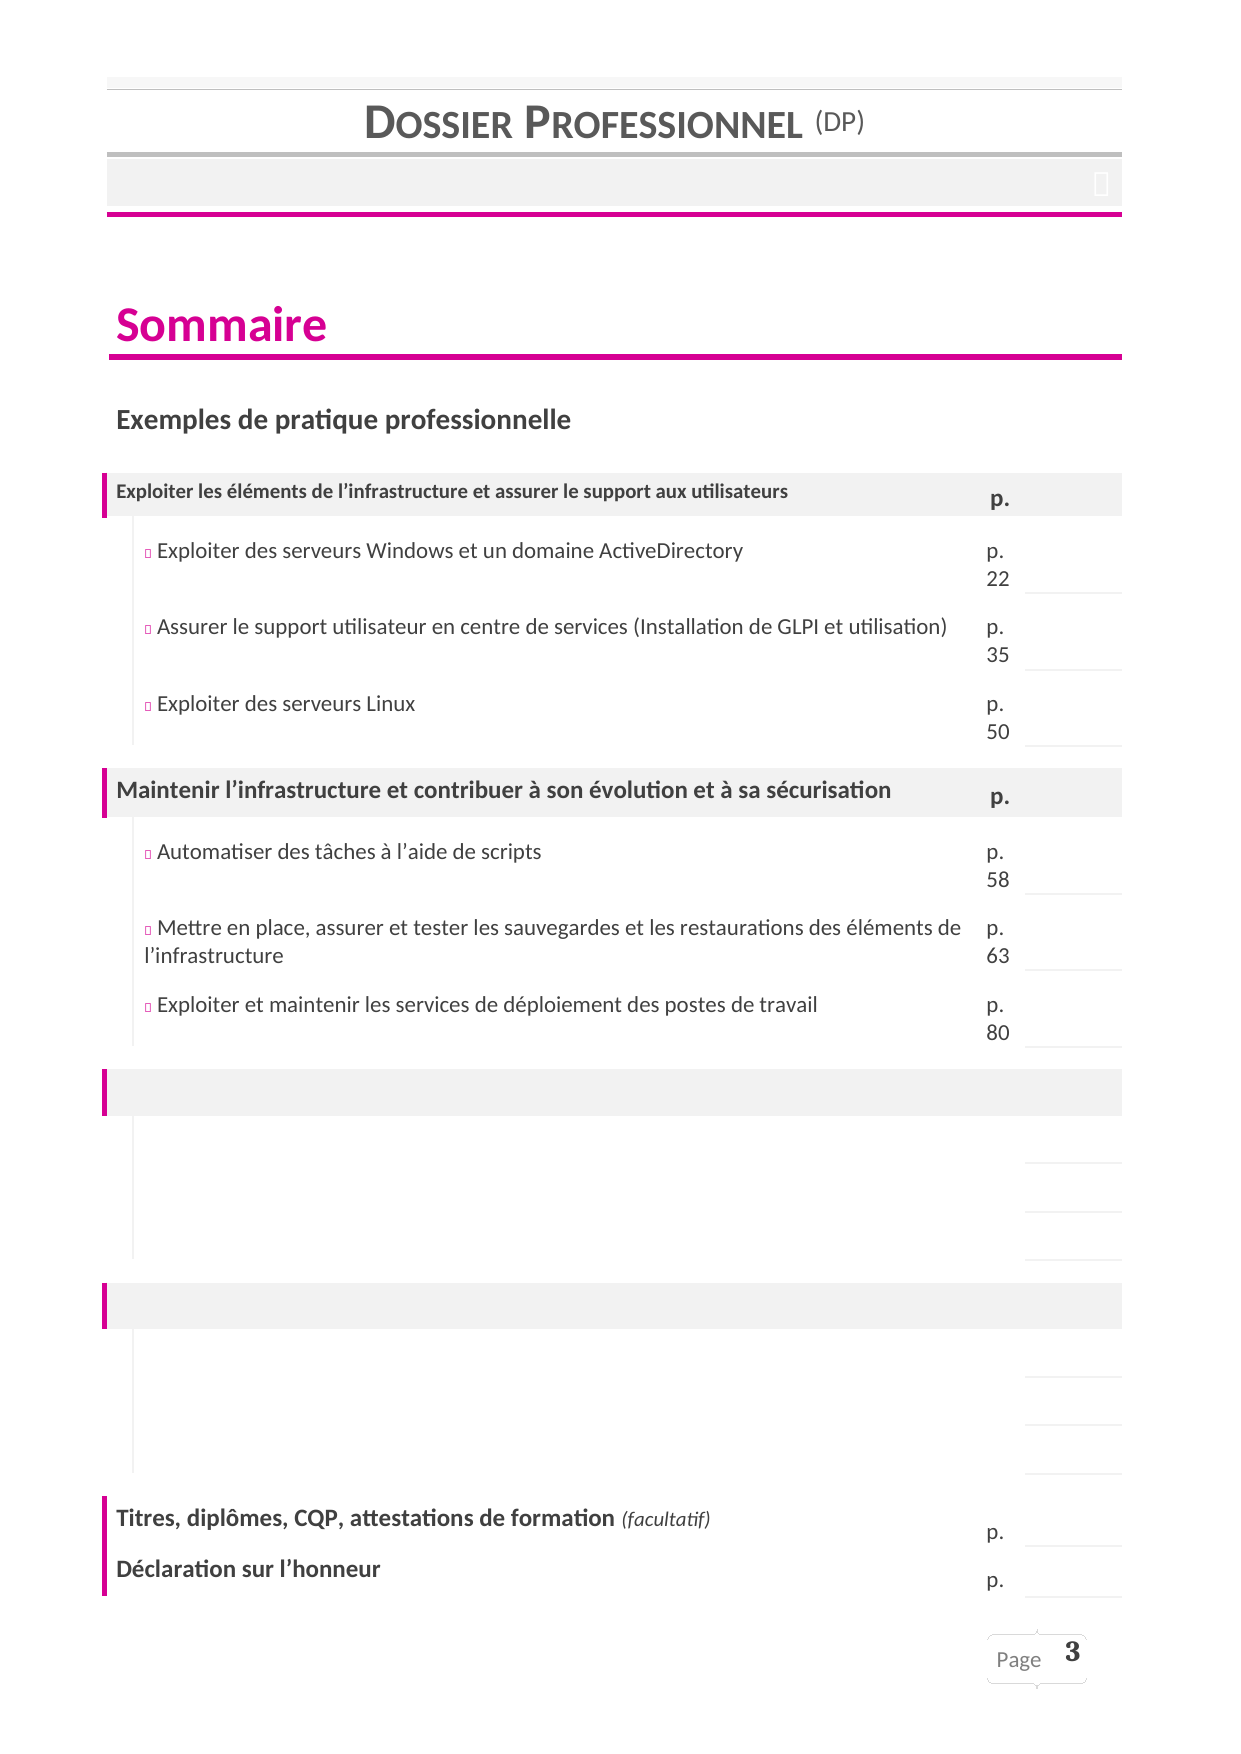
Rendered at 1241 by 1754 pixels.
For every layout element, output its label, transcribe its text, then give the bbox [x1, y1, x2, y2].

table_cell p. [975, 1496, 1025, 1545]
table_cell [1025, 1329, 1122, 1376]
table_cell [975, 1046, 1025, 1069]
table_cell [975, 1329, 1025, 1376]
table_cell p.35 [975, 592, 1025, 668]
table_cell [105, 1046, 133, 1069]
table_cell [134, 1211, 975, 1259]
table_cell p.80 [975, 969, 1025, 1046]
table_cell [1025, 1213, 1122, 1259]
table_cell [105, 745, 133, 768]
table_cell [105, 1473, 133, 1496]
table_cell Maintenir l’infrastructure et contribuer à son évolution et à sa sécurisation [107, 768, 975, 817]
table_cell [105, 1376, 132, 1424]
table_cell [107, 1283, 975, 1329]
table_cell [975, 1424, 1025, 1473]
table_cell [105, 1116, 132, 1162]
table_cell [975, 1376, 1025, 1424]
table_cell p.22 [975, 516, 1025, 592]
table_cell [105, 969, 132, 1046]
table_cell [975, 1259, 1025, 1283]
table_cell p. [975, 473, 1025, 516]
table_cell  Automatiser des tâches à l’aide de scripts [134, 817, 975, 893]
table_cell [133, 1259, 975, 1283]
table_cell p.50 [975, 669, 1025, 745]
table_cell [975, 1211, 1025, 1259]
table_cell [105, 893, 132, 969]
table_cell [1025, 817, 1122, 893]
table_cell [975, 1283, 1025, 1329]
table_cell [1025, 1547, 1122, 1596]
table_cell [1025, 473, 1122, 516]
table_cell [1025, 1496, 1122, 1545]
table_cell [105, 592, 132, 668]
table_cell [975, 1116, 1025, 1162]
table_cell [105, 818, 132, 893]
table_cell [1025, 1069, 1122, 1116]
table_cell [133, 1046, 975, 1069]
table_cell [133, 745, 975, 768]
table_cell [133, 1473, 975, 1496]
table_cell [975, 745, 1025, 768]
table_cell [1025, 768, 1122, 817]
table_cell p. [975, 1545, 1025, 1596]
table_header Sommaire [105, 286, 1122, 353]
table_cell [1025, 747, 1122, 768]
table_cell [105, 1259, 133, 1283]
table_cell [1025, 1426, 1122, 1473]
table_cell [105, 1211, 132, 1259]
table_cell [975, 1069, 1025, 1116]
table_cell [975, 1162, 1025, 1211]
table_cell [134, 1329, 975, 1376]
table_cell [105, 669, 132, 745]
table_cell [105, 1329, 132, 1376]
table_cell [1025, 1048, 1122, 1069]
table_cell [105, 1162, 132, 1211]
table_cell Déclaration sur l’honneur [107, 1545, 975, 1596]
table_cell [1025, 895, 1122, 969]
table_cell p. [975, 768, 1025, 817]
table_cell [1025, 1283, 1122, 1329]
table_cell [107, 1069, 975, 1116]
table_cell [1025, 594, 1122, 668]
table_cell [1025, 1475, 1122, 1496]
table_cell [1025, 671, 1122, 745]
table_cell p.58 [975, 817, 1025, 893]
table_cell [1025, 971, 1122, 1046]
table_cell [134, 1424, 975, 1473]
table_cell  Exploiter et maintenir les services de déploiement des postes de travail [134, 969, 975, 1046]
table_cell [134, 1162, 975, 1211]
table_cell [1025, 1116, 1122, 1162]
table_cell [105, 518, 132, 592]
table_cell [105, 1424, 132, 1473]
table_cell  Assurer le support utilisateur en centre de services (Installation de GLPI et utilisation) [134, 592, 975, 668]
table_cell [975, 1473, 1025, 1496]
table_cell  Mettre en place, assurer et tester les sauvegardes et les restaurations des éléments de l’infrastructure [134, 893, 975, 969]
table_cell  Exploiter des serveurs Linux [134, 669, 975, 745]
table_cell Exemples de pratique professionnelle [105, 354, 1122, 472]
table_cell [1025, 1378, 1122, 1424]
table_cell p.63 [975, 893, 1025, 969]
table_cell [1025, 516, 1122, 592]
table_cell [1025, 1261, 1122, 1283]
table_cell Titres, diplômes, CQP, attestations de formation (facultatif) [107, 1496, 975, 1545]
table_cell Exploiter les éléments de l’infrastructure et assurer le support aux utilisateurs [107, 473, 975, 516]
table_cell [134, 1116, 975, 1162]
table_cell [1025, 1164, 1122, 1211]
table_cell [134, 1376, 975, 1424]
table_cell  Exploiter des serveurs Windows et un domaine ActiveDirectory [134, 516, 975, 592]
